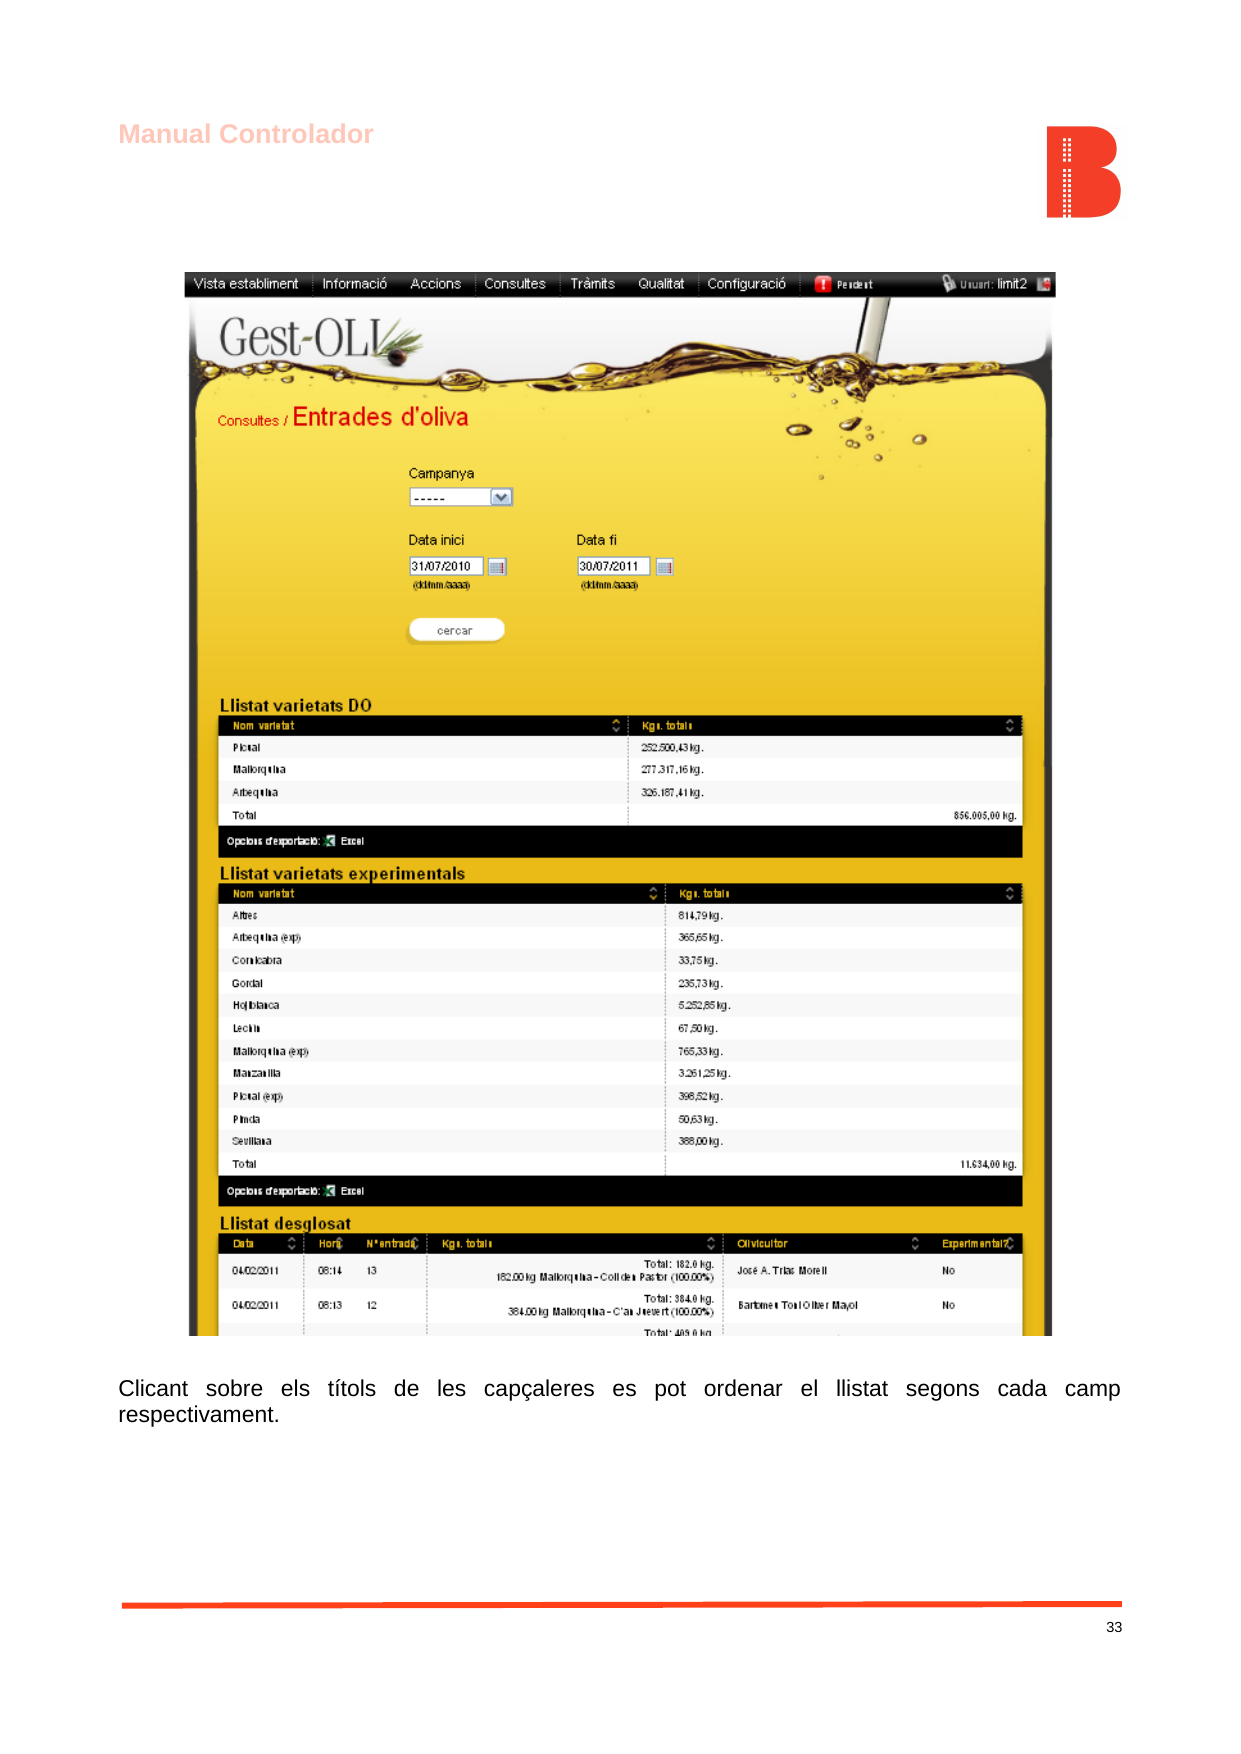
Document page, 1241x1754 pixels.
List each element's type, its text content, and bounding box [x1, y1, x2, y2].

picture [184, 272, 1056, 1336]
text Clicant sobre els títols de les capçaleres es pot ordenar el llistat segons cada camp respectivament. [118, 1374, 1122, 1427]
picture [1036, 124, 1130, 221]
